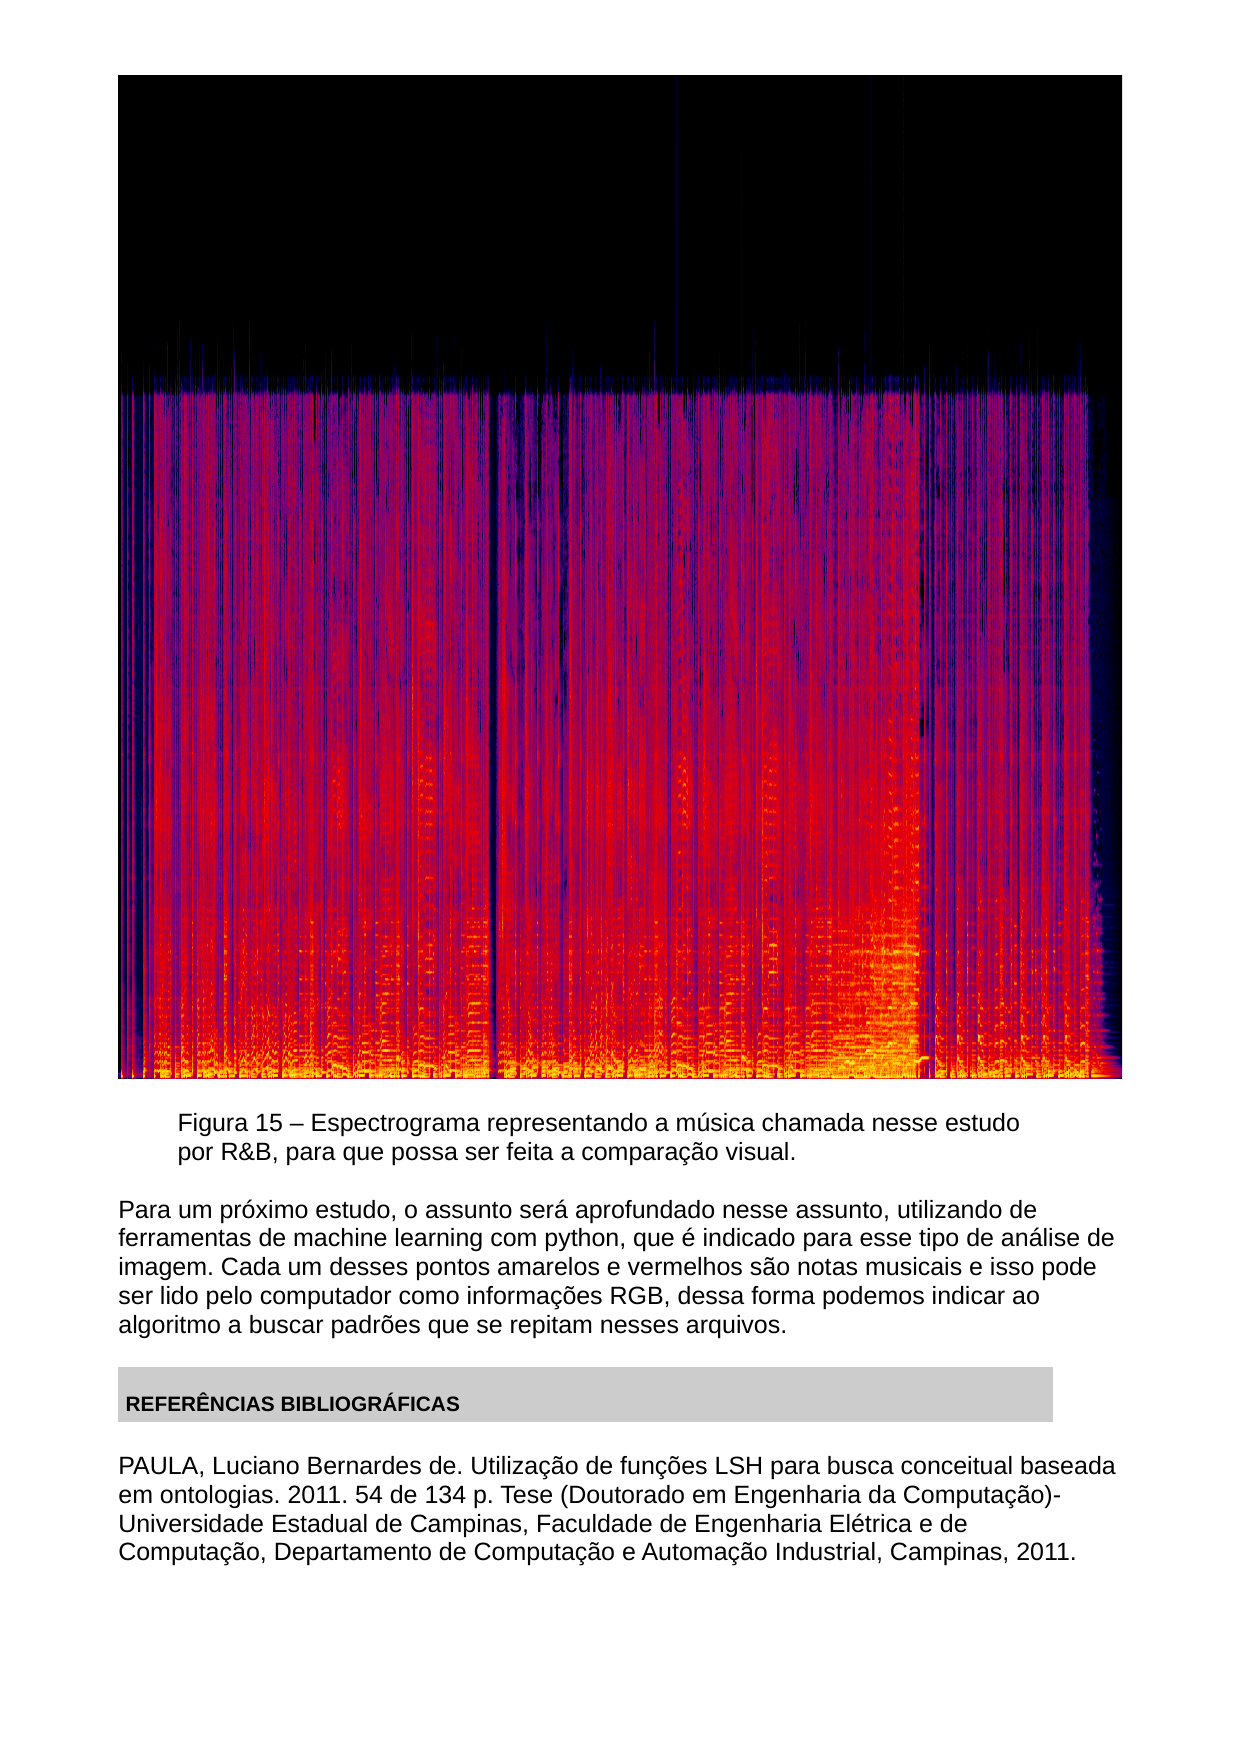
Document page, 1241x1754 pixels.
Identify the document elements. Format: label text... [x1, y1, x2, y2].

text PAULA, Luciano Bernardes de. Utilização de funções LSH para busca conceitual baseada em ontologias. 2011. 54 de 134 p. Tese (Doutorado em Engenharia da Computação)- Universidade Estadual de Campinas, Faculdade de Engenharia Elétrica e de Computação, Departamento de Computação e Automação Industrial, Campinas, 2011. [118, 1451, 1122, 1566]
table_header REFERÊNCIAS BIBLIOGRÁFICAS [118, 1367, 1053, 1422]
text Para um próximo estudo, o assunto será aprofundado nesse assunto, utilizando de ferramentas de machine learning com python, que é indicado para esse tipo de análise de imagem. Cada um desses pontos amarelos e vermelhos são notas musicais e isso pode ser lido pelo computador como informações RGB, dessa forma podemos indicar ao algoritmo a buscar padrões que se repitam nesses arquivos. [118, 1195, 1122, 1338]
text Figura 15 – Espectrograma representando a música chamada nesse estudo por R&B, para que possa ser feita a comparação visual. [177, 1108, 1063, 1165]
picture [118, 75, 1123, 1079]
